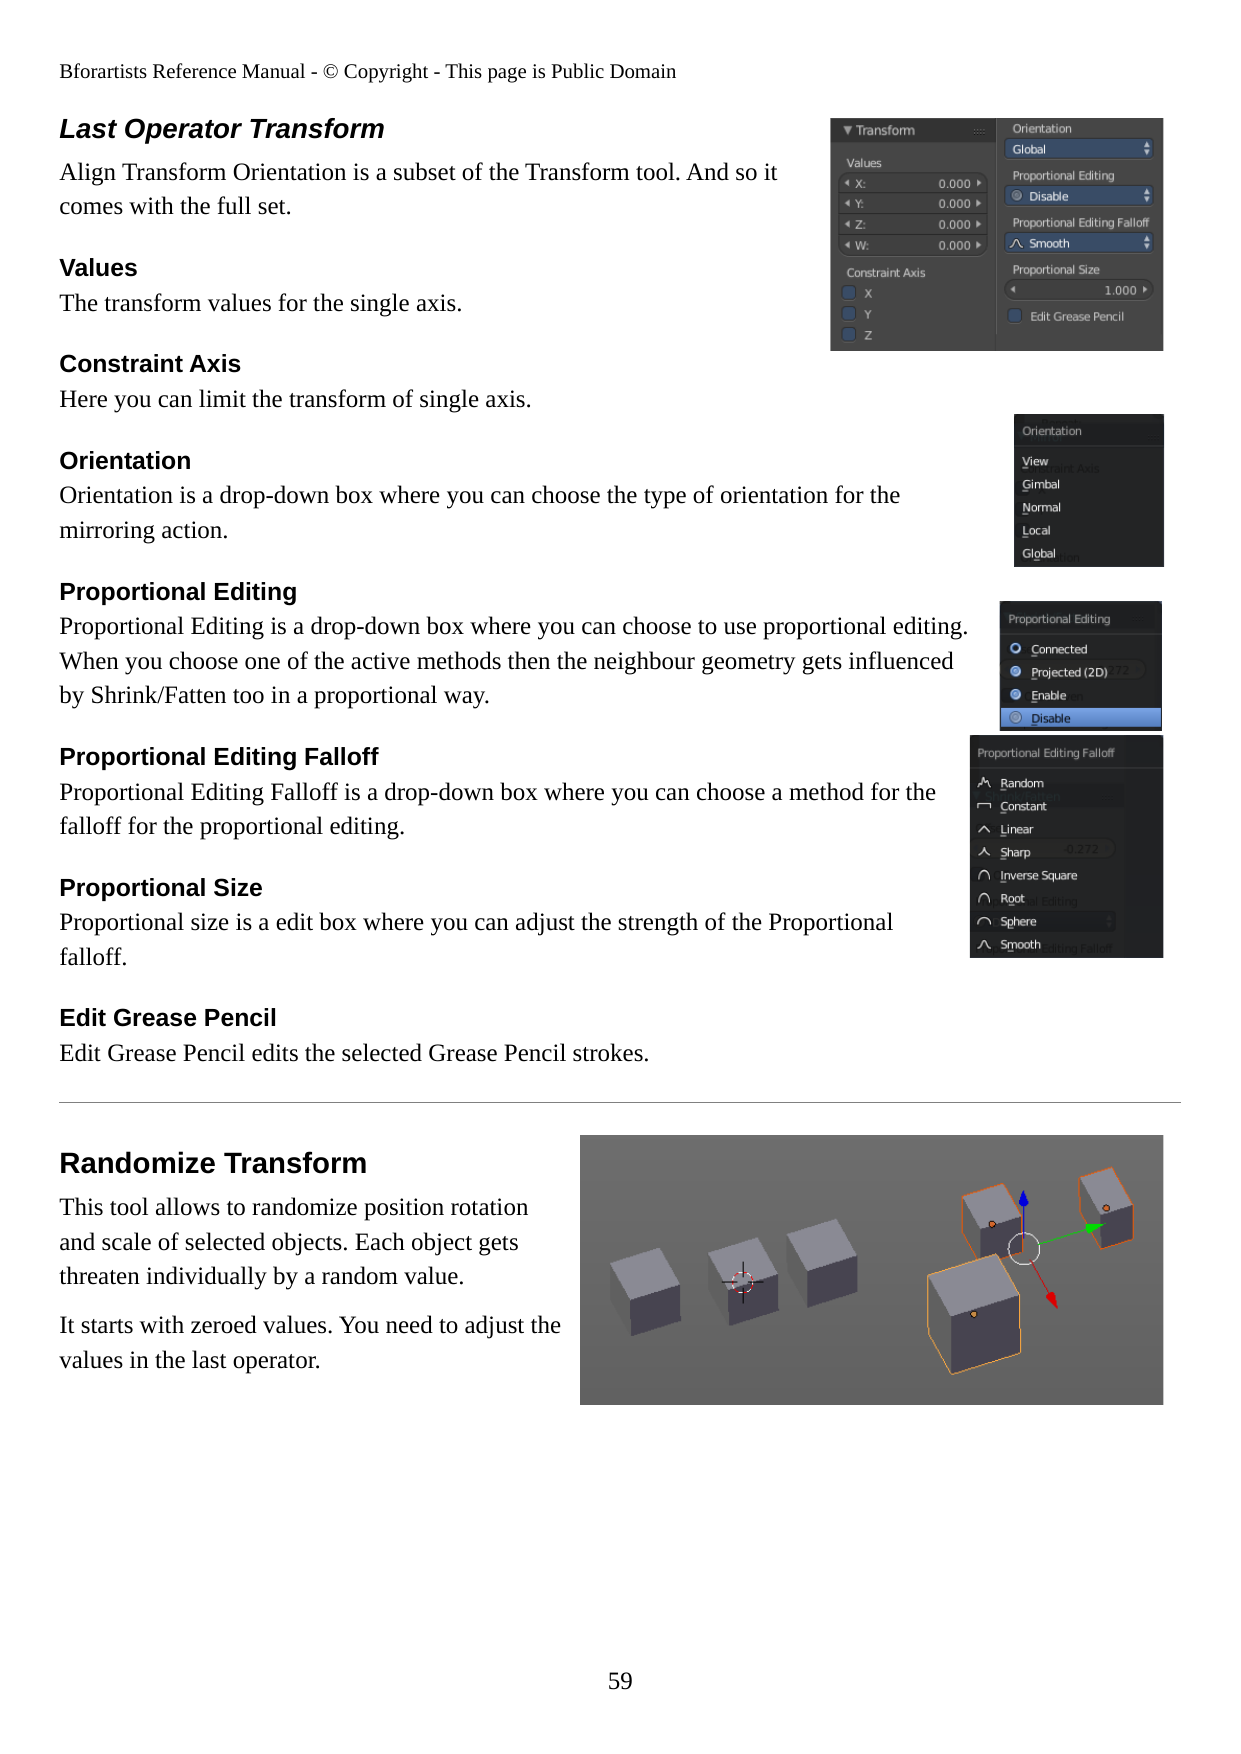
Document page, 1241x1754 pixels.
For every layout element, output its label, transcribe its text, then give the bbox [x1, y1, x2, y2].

text The transform values for the single axis. [59, 288, 830, 317]
subtitle Values [59, 253, 830, 282]
subtitle Proportional Editing Falloff [59, 742, 969, 770]
subtitle Proportional Size [59, 873, 969, 901]
text Edit Grease Pencil edits the selected Grease Pencil strokes. [59, 1038, 1181, 1067]
subtitle [1164, 253, 1181, 282]
text Here you can limit the transform of single axis. [59, 384, 1181, 413]
text This tool allows to randomize position rotation and scale of selected objects. Each object gets threaten individually by a random value. [59, 1192, 580, 1290]
picture [830, 118, 1164, 351]
text Proportional Editing is a drop-down box where you can choose to use proportional editing. When you choose one of the active methods then the neighbour geometry gets influenced by Shrink/Fatten too in a proportional way. [59, 611, 999, 709]
text It starts with zeroed values. You need to adjust the values in the last operator. [59, 1310, 580, 1374]
picture [1014, 414, 1165, 567]
subtitle Orientation [59, 446, 1014, 474]
subtitle Proportional Editing [59, 577, 1181, 605]
text Proportional size is a edit box where you can adjust the strength of the Proportional falloff. [59, 907, 1181, 971]
subtitle [1165, 446, 1181, 474]
subtitle [1164, 873, 1181, 901]
subtitle Randomize Transform [59, 1146, 580, 1180]
subtitle Edit Grease Pencil [59, 1003, 1181, 1032]
picture [969, 735, 1164, 958]
subtitle Constraint Axis [59, 349, 1181, 378]
text Orientation is a drop-down box where you can choose the type of orientation for the mirroring action. [59, 481, 1014, 544]
text Align Transform Orientation is a subset of the Transform tool. And so it comes with the full set. [59, 157, 830, 220]
subtitle Last Operator Transform [59, 113, 1181, 144]
picture [999, 601, 1162, 731]
picture [580, 1135, 1164, 1405]
subtitle [1164, 1146, 1181, 1180]
text Proportional Editing Falloff is a drop-down box where you can choose a method for the falloff for the proportional editing. [59, 777, 969, 840]
